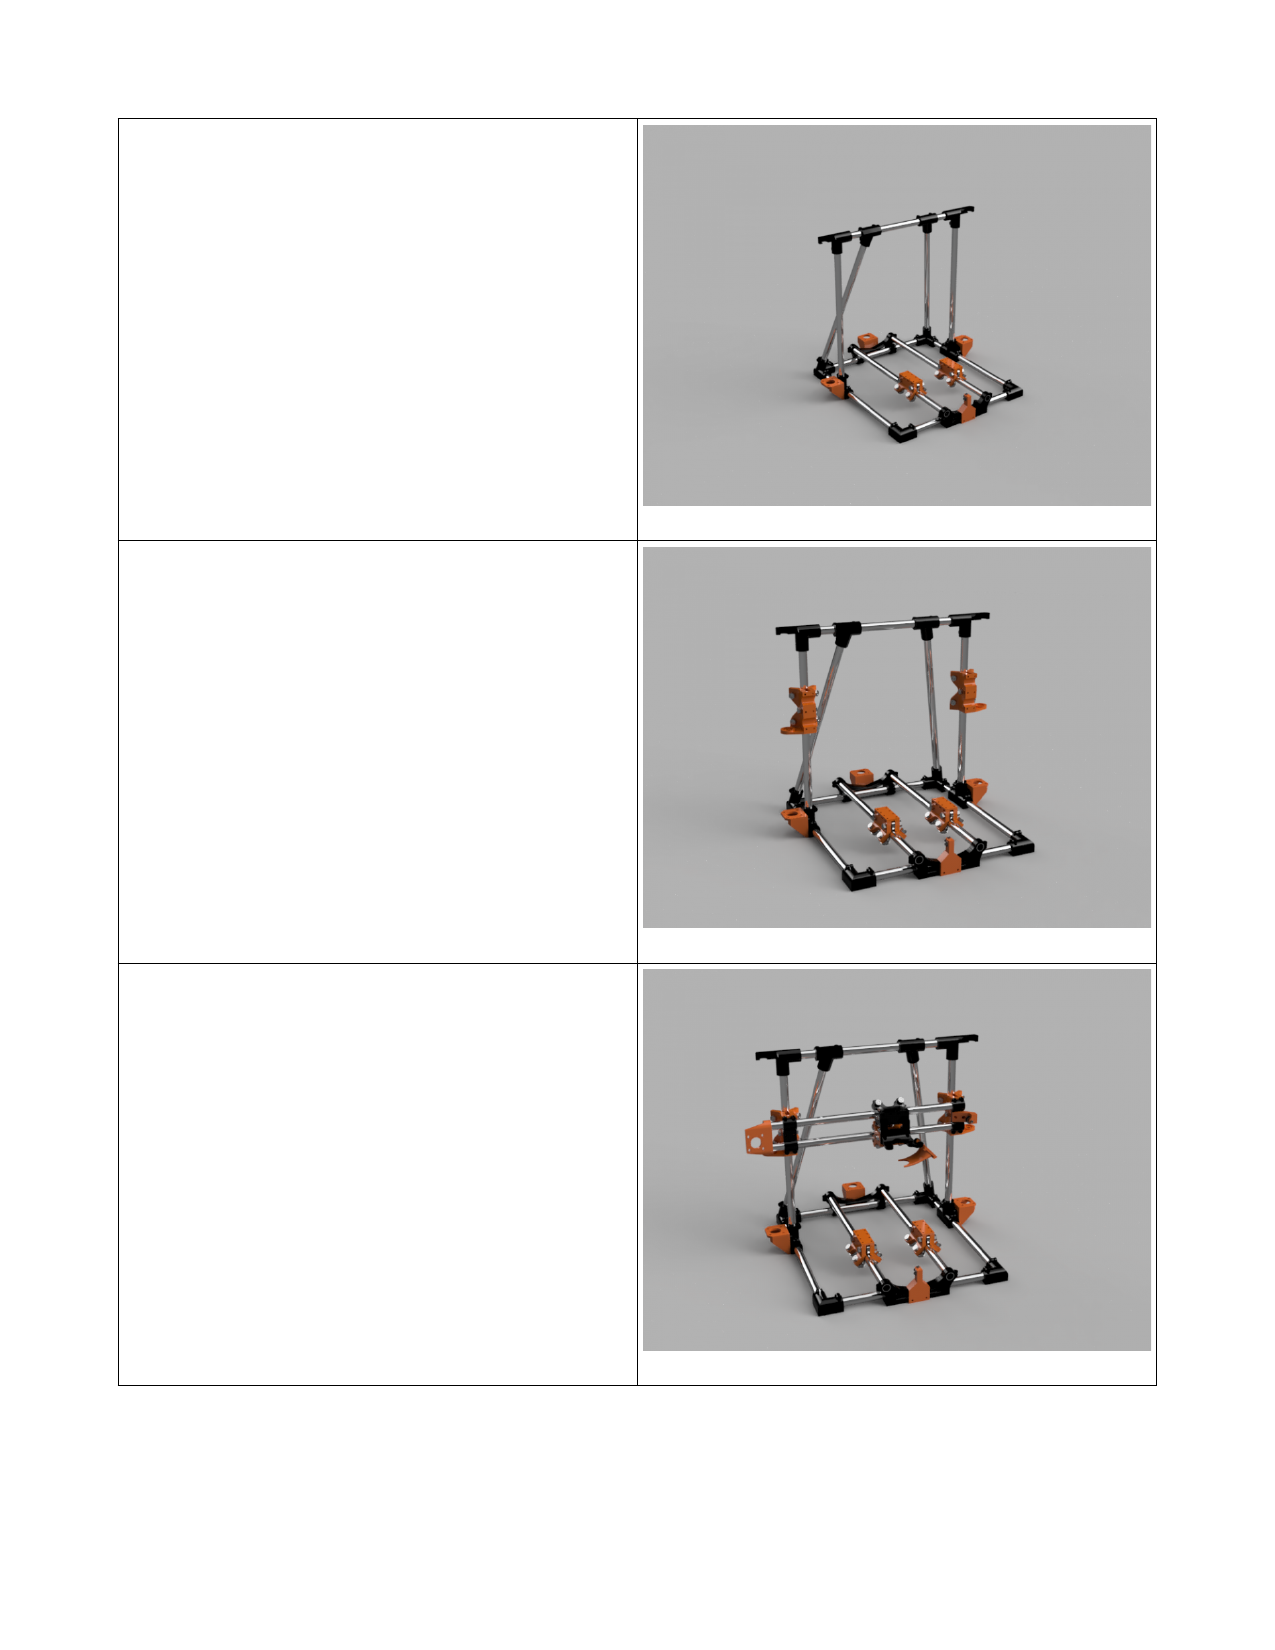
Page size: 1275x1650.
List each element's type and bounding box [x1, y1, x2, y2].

table_cell [119, 541, 637, 962]
table_cell [638, 119, 1156, 540]
picture [643, 125, 1152, 506]
table_cell [119, 964, 637, 1385]
table_cell [119, 119, 637, 540]
picture [643, 547, 1152, 928]
table_cell [638, 964, 1156, 1385]
table_cell [638, 541, 1156, 962]
picture [643, 969, 1152, 1351]
